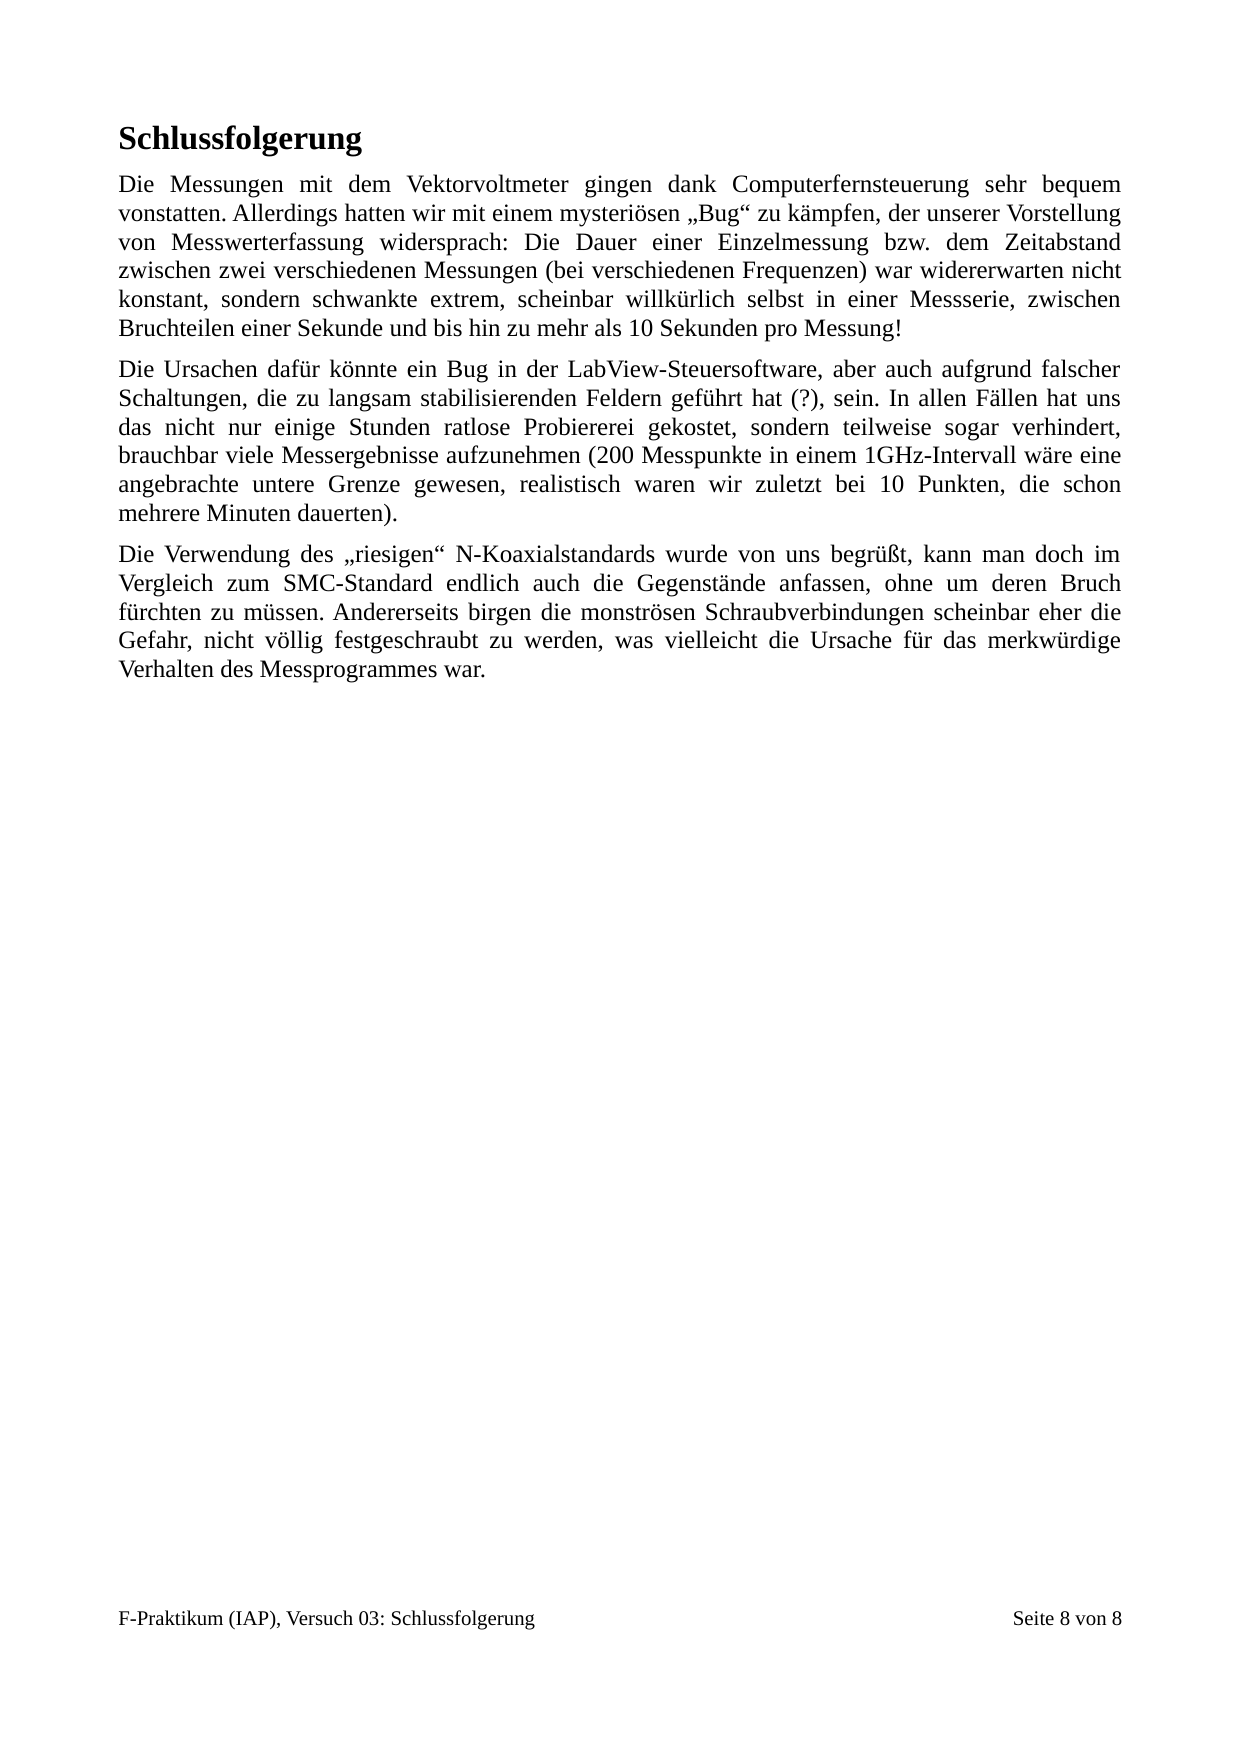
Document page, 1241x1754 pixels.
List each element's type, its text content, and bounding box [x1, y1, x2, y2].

text Die Messungen mit dem Vektorvoltmeter gingen dank Computerfernsteuerung sehr bequem vonstatten. Allerdings hatten wir mit einem mysteriösen „Bug“ zu kämpfen, der unserer Vorstellung von Messwerterfassung widersprach: Die Dauer einer Einzelmessung bzw. dem Zeitabstand zwischen zwei verschiedenen Messungen (bei verschiedenen Frequenzen) war widererwarten nicht konstant, sondern schwankte extrem, scheinbar willkürlich selbst in einer Messserie, zwischen Bruchteilen einer Sekunde und bis hin zu mehr als 10 Sekunden pro Messung! [118, 169, 1122, 342]
subtitle Schlussfolgerung [118, 118, 1122, 157]
text Die Ursachen dafür könnte ein Bug in der LabView-Steuersoftware, aber auch aufgrund falscher Schaltungen, die zu langsam stabilisierenden Feldern geführt hat (?), sein. In allen Fällen hat uns das nicht nur einige Stunden ratlose Probiererei gekostet, sondern teilweise sogar verhindert, brauchbar viele Messergebnisse aufzunehmen (200 Messpunkte in einem 1GHz-Intervall wäre eine angebrachte untere Grenze gewesen, realistisch waren wir zuletzt bei 10 Punkten, die schon mehrere Minuten dauerten). [118, 354, 1122, 527]
text Die Verwendung des „riesigen“ N-Koaxialstandards wurde von uns begrüßt, kann man doch im Vergleich zum SMC-Standard endlich auch die Gegenstände anfassen, ohne um deren Bruch fürchten zu müssen. Andererseits birgen die monströsen Schraubverbindungen scheinbar eher die Gefahr, nicht völlig festgeschraubt zu werden, was vielleicht die Ursache für das merkwürdige Verhalten des Messprogrammes war. [118, 539, 1122, 683]
